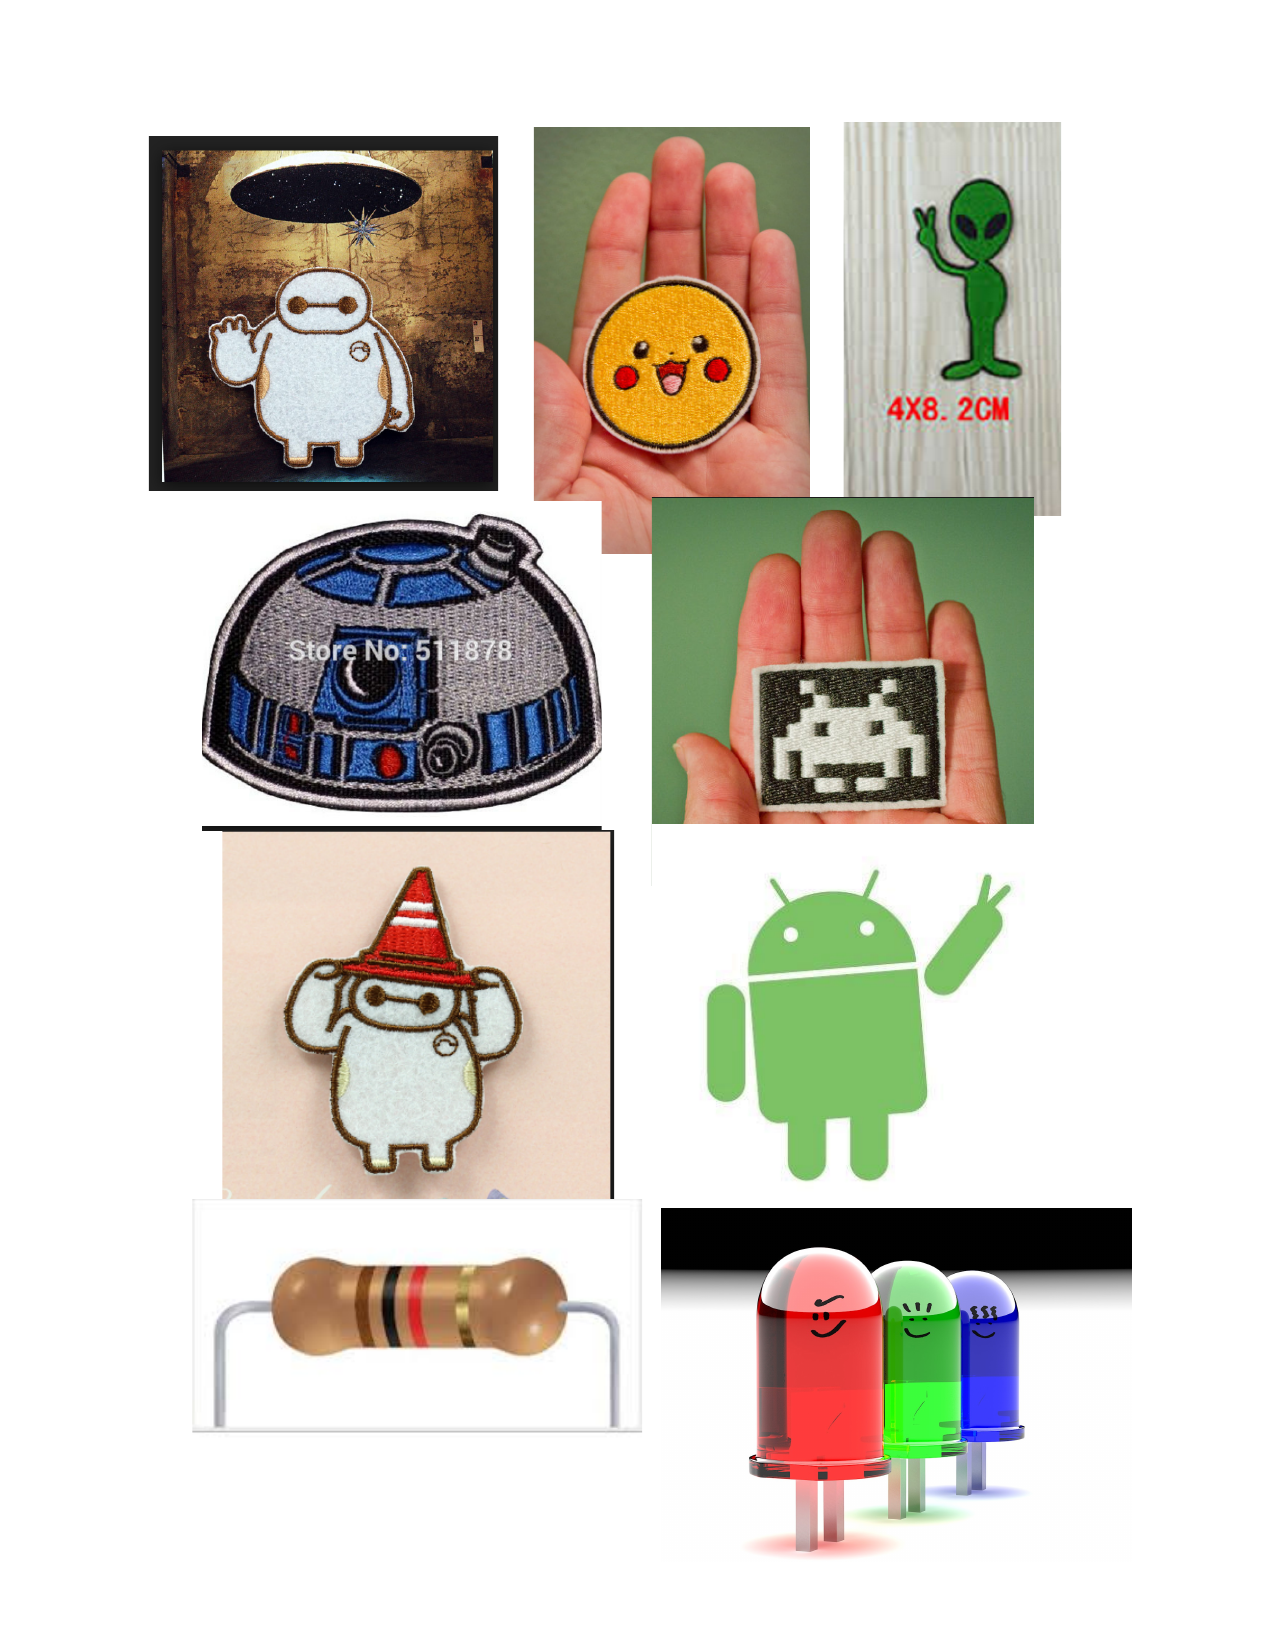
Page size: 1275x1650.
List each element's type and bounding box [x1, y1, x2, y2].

picture [148, 136, 346, 491]
picture [533, 122, 1132, 1562]
picture [192, 501, 643, 1450]
